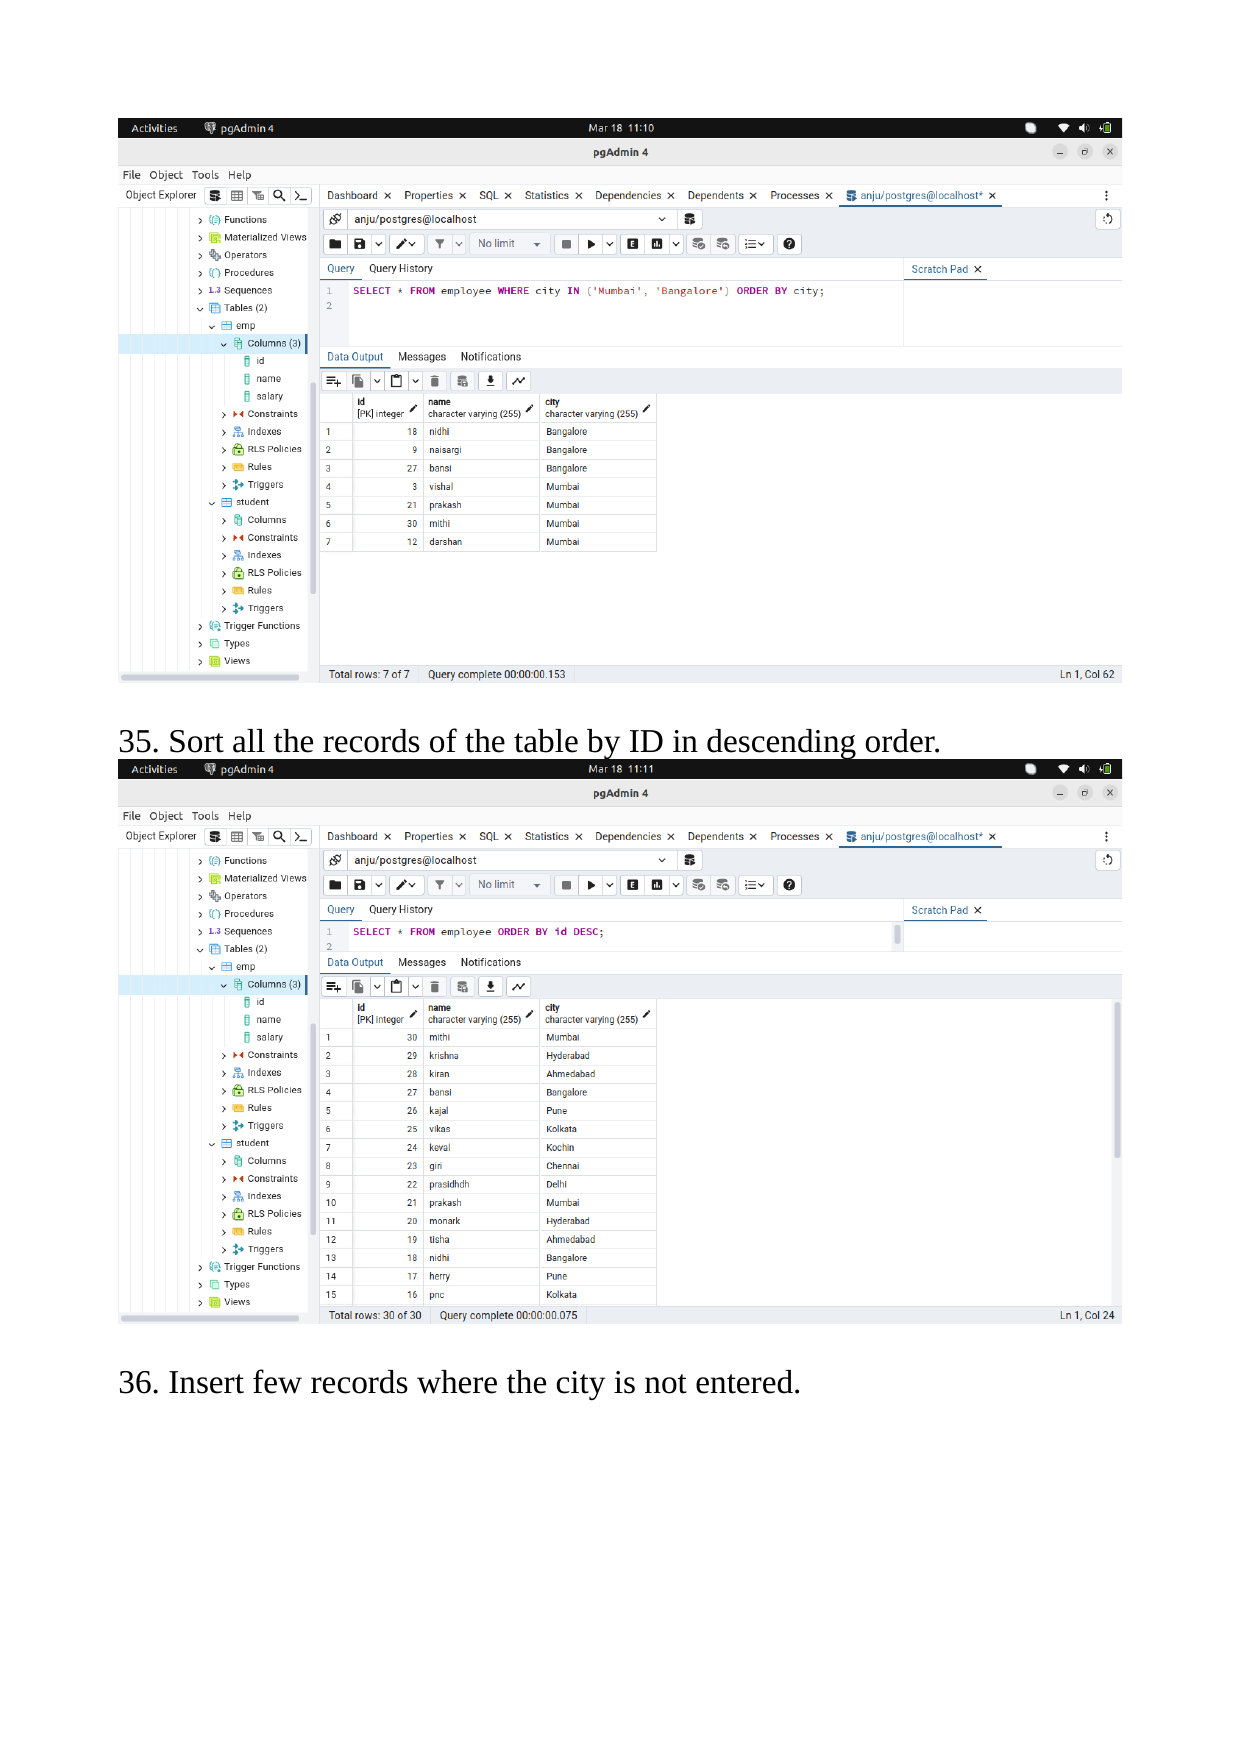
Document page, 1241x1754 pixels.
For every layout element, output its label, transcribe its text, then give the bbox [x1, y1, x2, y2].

picture [118, 118, 1123, 683]
text 36. Insert few records where the city is not entered. [118, 1362, 1122, 1400]
picture [118, 759, 1123, 1324]
text 35. Sort all the records of the table by ID in descending order. [118, 721, 1122, 759]
